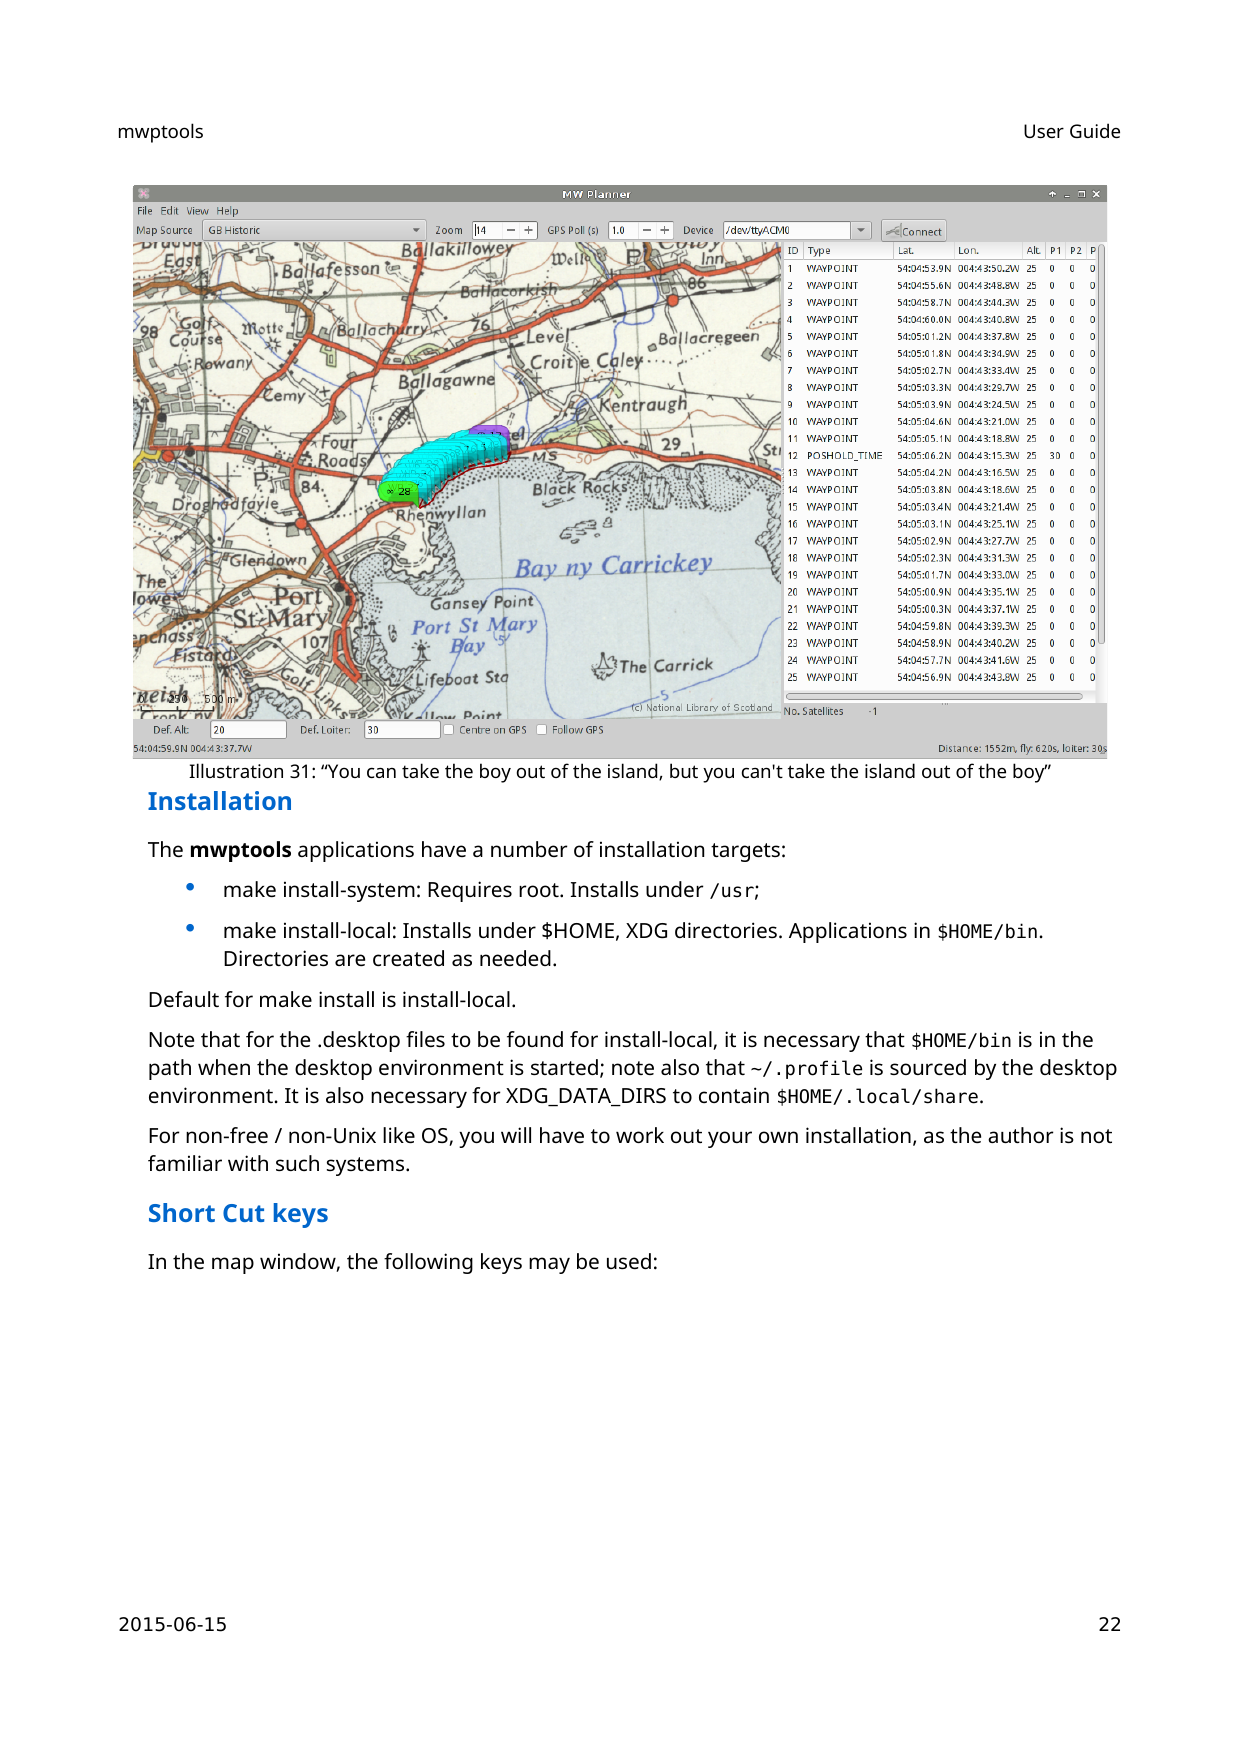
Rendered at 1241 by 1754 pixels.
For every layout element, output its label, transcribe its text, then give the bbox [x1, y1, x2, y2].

subtitle Installation [148, 173, 1122, 818]
text The mwptools applications have a number of installation targets: [148, 836, 1122, 864]
text In the map window, the following keys may be used: [148, 1247, 1122, 1275]
list make install-local: Installs under $HOME, XDG directories. Applications in $HOME/bin. Directories are created as needed. [185, 916, 1122, 973]
text Illustration 31: “You can take the boy out of the island, but you can't take the island out of the boy” [133, 759, 1107, 784]
list make install-system: Requires root. Installs under /usr; [185, 876, 1122, 904]
text Default for make install is install-local. [148, 985, 1122, 1013]
text For non-free / non-Unix like OS, you will have to work out your own installation, as the author is not familiar with such systems. [148, 1121, 1122, 1178]
picture [132, 185, 1108, 759]
text Note that for the .desktop files to be found for install-local, it is necessary that $HOME/bin is in the path when the desktop environment is started; note also that ~/.profile is sourced by the desktop environment. It is also necessary for XDG_DATA_DIRS to contain $HOME/.local/share. [148, 1025, 1122, 1109]
subtitle Short Cut keys [148, 1196, 1122, 1229]
